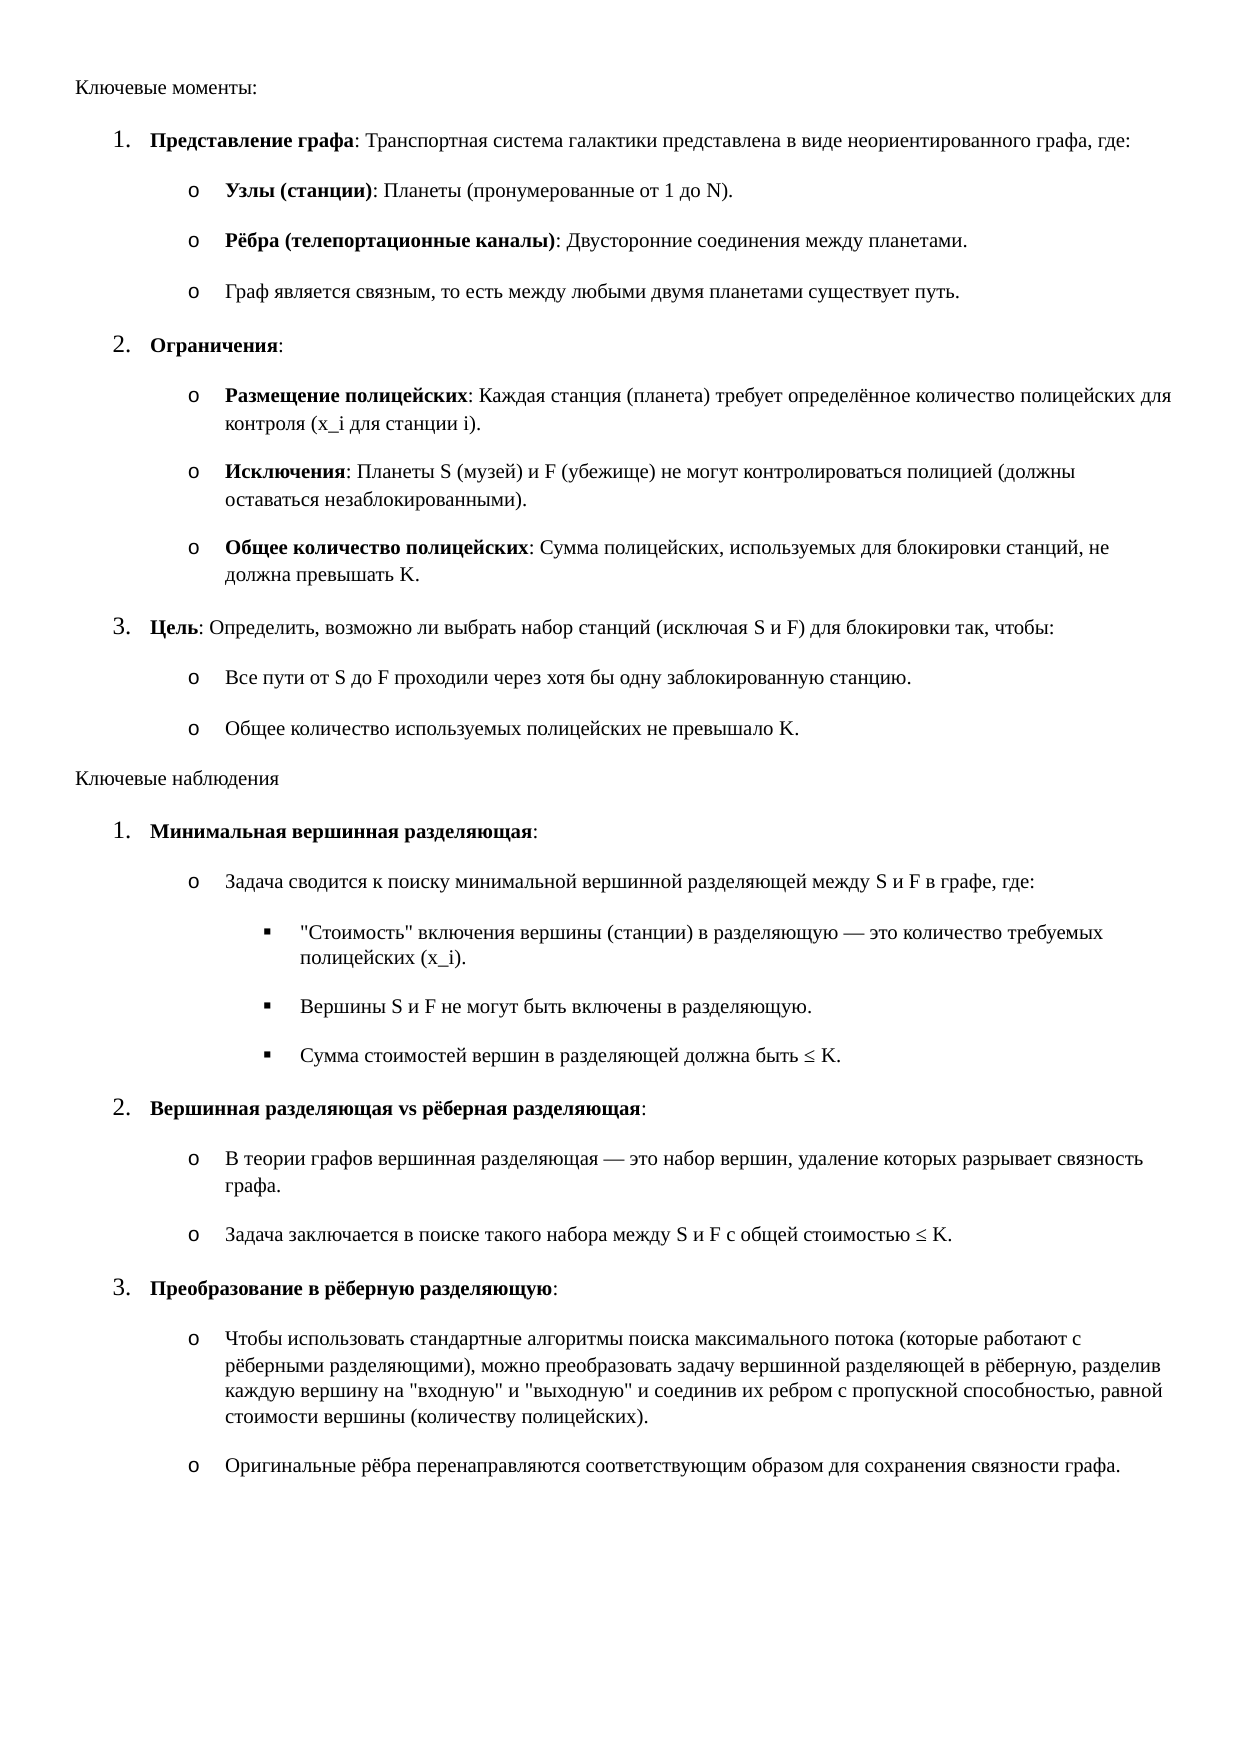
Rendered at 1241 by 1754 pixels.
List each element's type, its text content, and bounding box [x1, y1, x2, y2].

list Чтобы использовать стандартные алгоритмы поиска максимального потока (которые работают с рёберными разделяющими), можно преобразовать задачу вершинной разделяющей в рёберную, разделив каждую вершину на "входную" и "выходную" и соединив их ребром с пропускной способностью, равной стоимости вершины (количеству полицейских). [187, 1326, 1172, 1428]
list Вершинная разделяющая vs рёберная разделяющая: [112, 1092, 1172, 1120]
list Задача сводится к поиску минимальной вершинной разделяющей между S и F в графе, где: [187, 869, 1172, 895]
list Узлы (станции): Планеты (пронумерованные от 1 до N). [187, 178, 1172, 203]
list Оригинальные рёбра перенаправляются соответствующим образом для сохранения связности графа. [187, 1453, 1172, 1478]
text Ключевые наблюдения [75, 766, 1172, 790]
list Минимальная вершинная разделяющая: [112, 815, 1172, 844]
text Ключевые моменты: [75, 75, 1172, 99]
list Общее количество используемых полицейских не превышало K. [187, 716, 1172, 741]
list Граф является связным, то есть между любыми двумя планетами существует путь. [187, 279, 1172, 305]
list Исключения: Планеты S (музей) и F (убежище) не могут контролироваться полицией (должны оставаться незаблокированными). [187, 459, 1172, 511]
list "Стоимость" включения вершины (станции) в разделяющую — это количество требуемых полицейских (x_i). [262, 920, 1172, 969]
list Цель: Определить, возможно ли выбрать набор станций (исключая S и F) для блокировки так, чтобы: [112, 611, 1172, 640]
list Преобразование в рёберную разделяющую: [112, 1272, 1172, 1301]
list Рёбра (телепортационные каналы): Двусторонние соединения между планетами. [187, 228, 1172, 254]
list Сумма стоимостей вершин в разделяющей должна быть ≤ K. [262, 1043, 1172, 1067]
list Общее количество полицейских: Сумма полицейских, используемых для блокировки станций, не должна превышать K. [187, 535, 1172, 586]
list В теории графов вершинная разделяющая — это набор вершин, удаление которых разрывает связность графа. [187, 1146, 1172, 1197]
list Размещение полицейских: Каждая станция (планета) требует определённое количество полицейских для контроля (x_i для станции i). [187, 383, 1172, 434]
list Представление графа: Транспортная система галактики представлена в виде неориентированного графа, где: [112, 124, 1172, 153]
list Вершины S и F не могут быть включены в разделяющую. [262, 994, 1172, 1018]
list Задача заключается в поиске такого набора между S и F с общей стоимостью ≤ K. [187, 1221, 1172, 1247]
list Ограничения: [112, 329, 1172, 358]
list Все пути от S до F проходили через хотя бы одну заблокированную станцию. [187, 665, 1172, 691]
